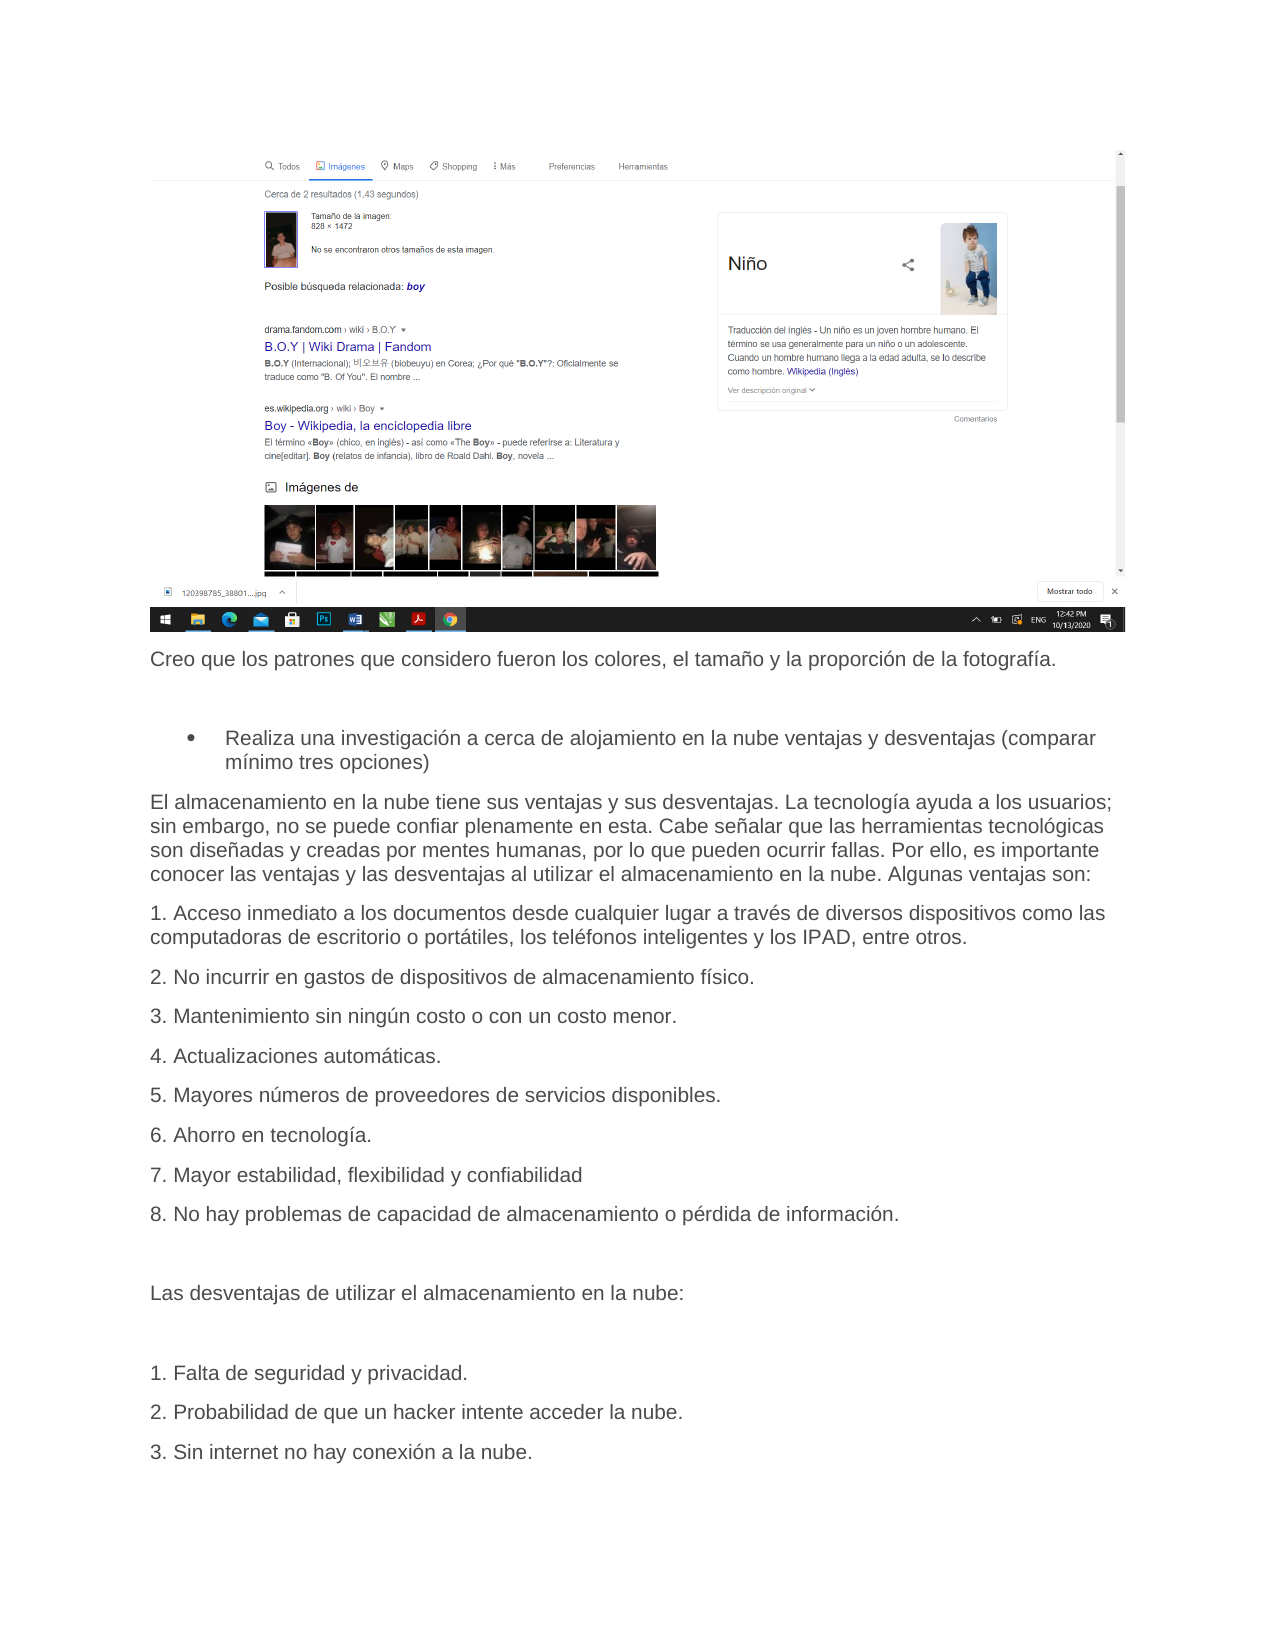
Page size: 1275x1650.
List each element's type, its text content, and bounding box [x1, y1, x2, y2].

text 7. Mayor estabilidad, flexibilidad y confiabilidad [150, 1162, 1125, 1186]
text 1. Acceso inmediato a los documentos desde cualquier lugar a través de diversos dispositivos como las computadoras de escritorio o portátiles, los teléfonos inteligentes y los IPAD, entre otros. [150, 901, 1125, 949]
text 6. Ahorro en tecnología. [150, 1123, 1125, 1147]
text Las desventajas de utilizar el almacenamiento en la nube: [150, 1281, 1125, 1305]
text 1. Falta de seguridad y privacidad. [150, 1360, 1125, 1384]
list Realiza una investigación a cerca de alojamiento en la nube ventajas y desventajas (comparar mínimo tres opciones) [187, 726, 1125, 774]
text 4. Actualizaciones automáticas. [150, 1044, 1125, 1068]
text 5. Mayores números de proveedores de servicios disponibles. [150, 1083, 1125, 1107]
text 2. Probabilidad de que un hacker intente acceder la nube. [150, 1400, 1125, 1424]
text 3. Sin internet no hay conexión a la nube. [150, 1439, 1125, 1463]
text El almacenamiento en la nube tiene sus ventajas y sus desventajas. La tecnología ayuda a los usuarios; sin embargo, no se puede confiar plenamente en esta. Cabe señalar que las herramientas tecnológicas son diseñadas y creadas por mentes humanas, por lo que pueden ocurrir fallas. Por ello, es importante conocer las ventajas y las desventajas al utilizar el almacenamiento en la nube. Algunas ventajas son: [150, 789, 1125, 885]
text 8. No hay problemas de capacidad de almacenamiento o pérdida de información. [150, 1202, 1125, 1226]
text Creo que los patrones que considero fueron los colores, el tamaño y la proporción de la fotografía. [150, 647, 1125, 671]
text 2. No incurrir en gastos de dispositivos de almacenamiento físico. [150, 964, 1125, 988]
text 3. Mantenimiento sin ningún costo o con un costo menor. [150, 1004, 1125, 1028]
